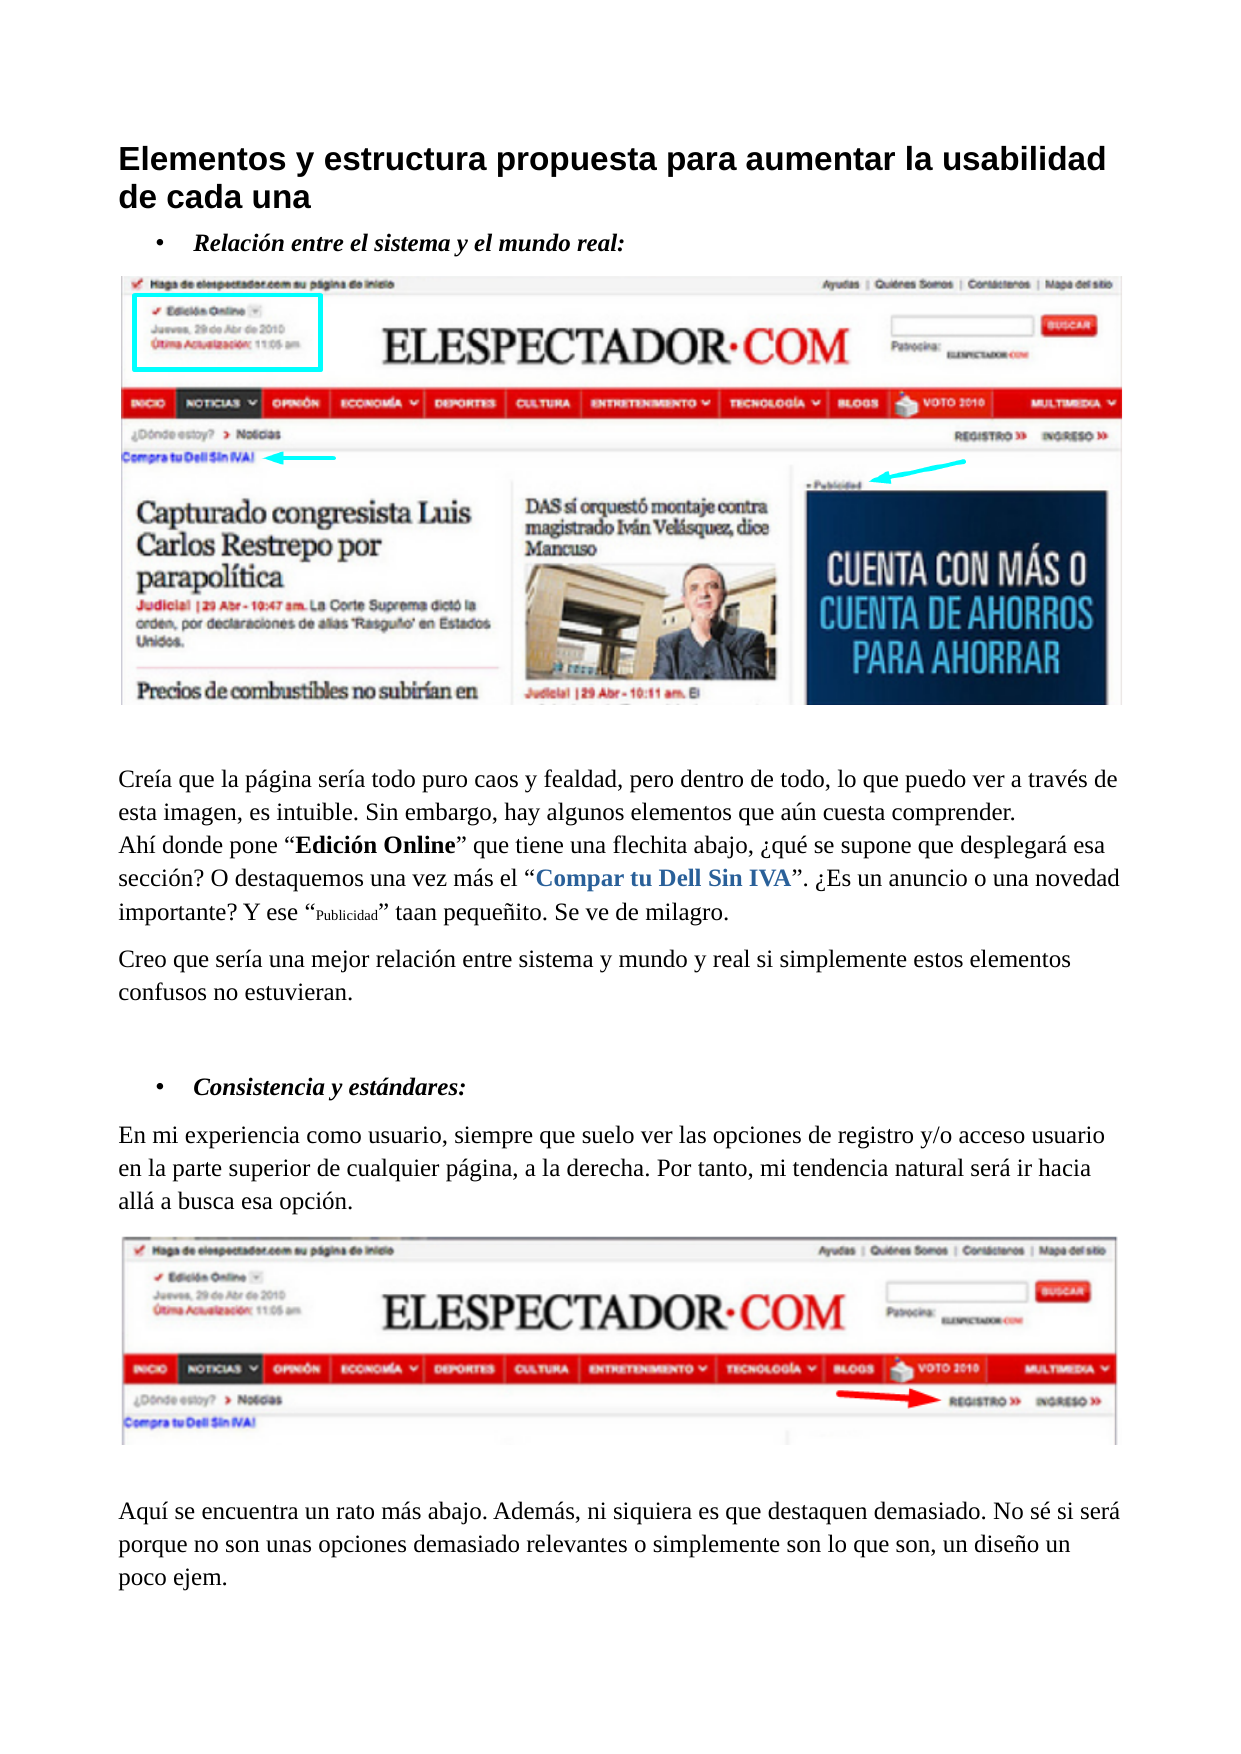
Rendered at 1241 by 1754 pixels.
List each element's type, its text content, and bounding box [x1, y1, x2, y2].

list Consistencia y estándares: [156, 1072, 1122, 1101]
subtitle Elementos y estructura propuesta para aumentar la usabilidad de cada una [118, 139, 1122, 216]
text Aquí se encuentra un rato más abajo. Además, ni siquiera es que destaquen demasiado. No sé si será porque no son unas opciones demasiado relevantes o simplemente son lo que son, un diseño un poco ejem. [118, 1496, 1122, 1591]
text Creo que sería una mejor relación entre sistema y mundo y real si simplemente estos elementos confusos no estuvieran. [118, 944, 1122, 1006]
picture [118, 1233, 1123, 1445]
text En mi experiencia como usuario, siempre que suelo ver las opciones de registro y/o acceso usuario en la parte superior de cualquier página, a la derecha. Por tanto, mi tendencia natural será ir hacia allá a busca esa opción. [118, 1120, 1122, 1215]
list Relación entre el sistema y el mundo real: [156, 228, 1122, 257]
text Creía que la página sería todo puro caos y fealdad, pero dentro de todo, lo que puedo ver a través de esta imagen, es intuible. Sin embargo, hay algunos elementos que aún cuesta comprender. Ahí donde pone “Edición Online” que tiene una flechita abajo, ¿qué se supone que desplegará esa sección? O destaquemos una vez más el “Compar tu Dell Sin IVA”. ¿Es un anuncio o una novedad importante? Y ese “Publicidad” taan pequeñito. Se ve de milagro. [118, 764, 1122, 925]
picture [118, 276, 1123, 713]
